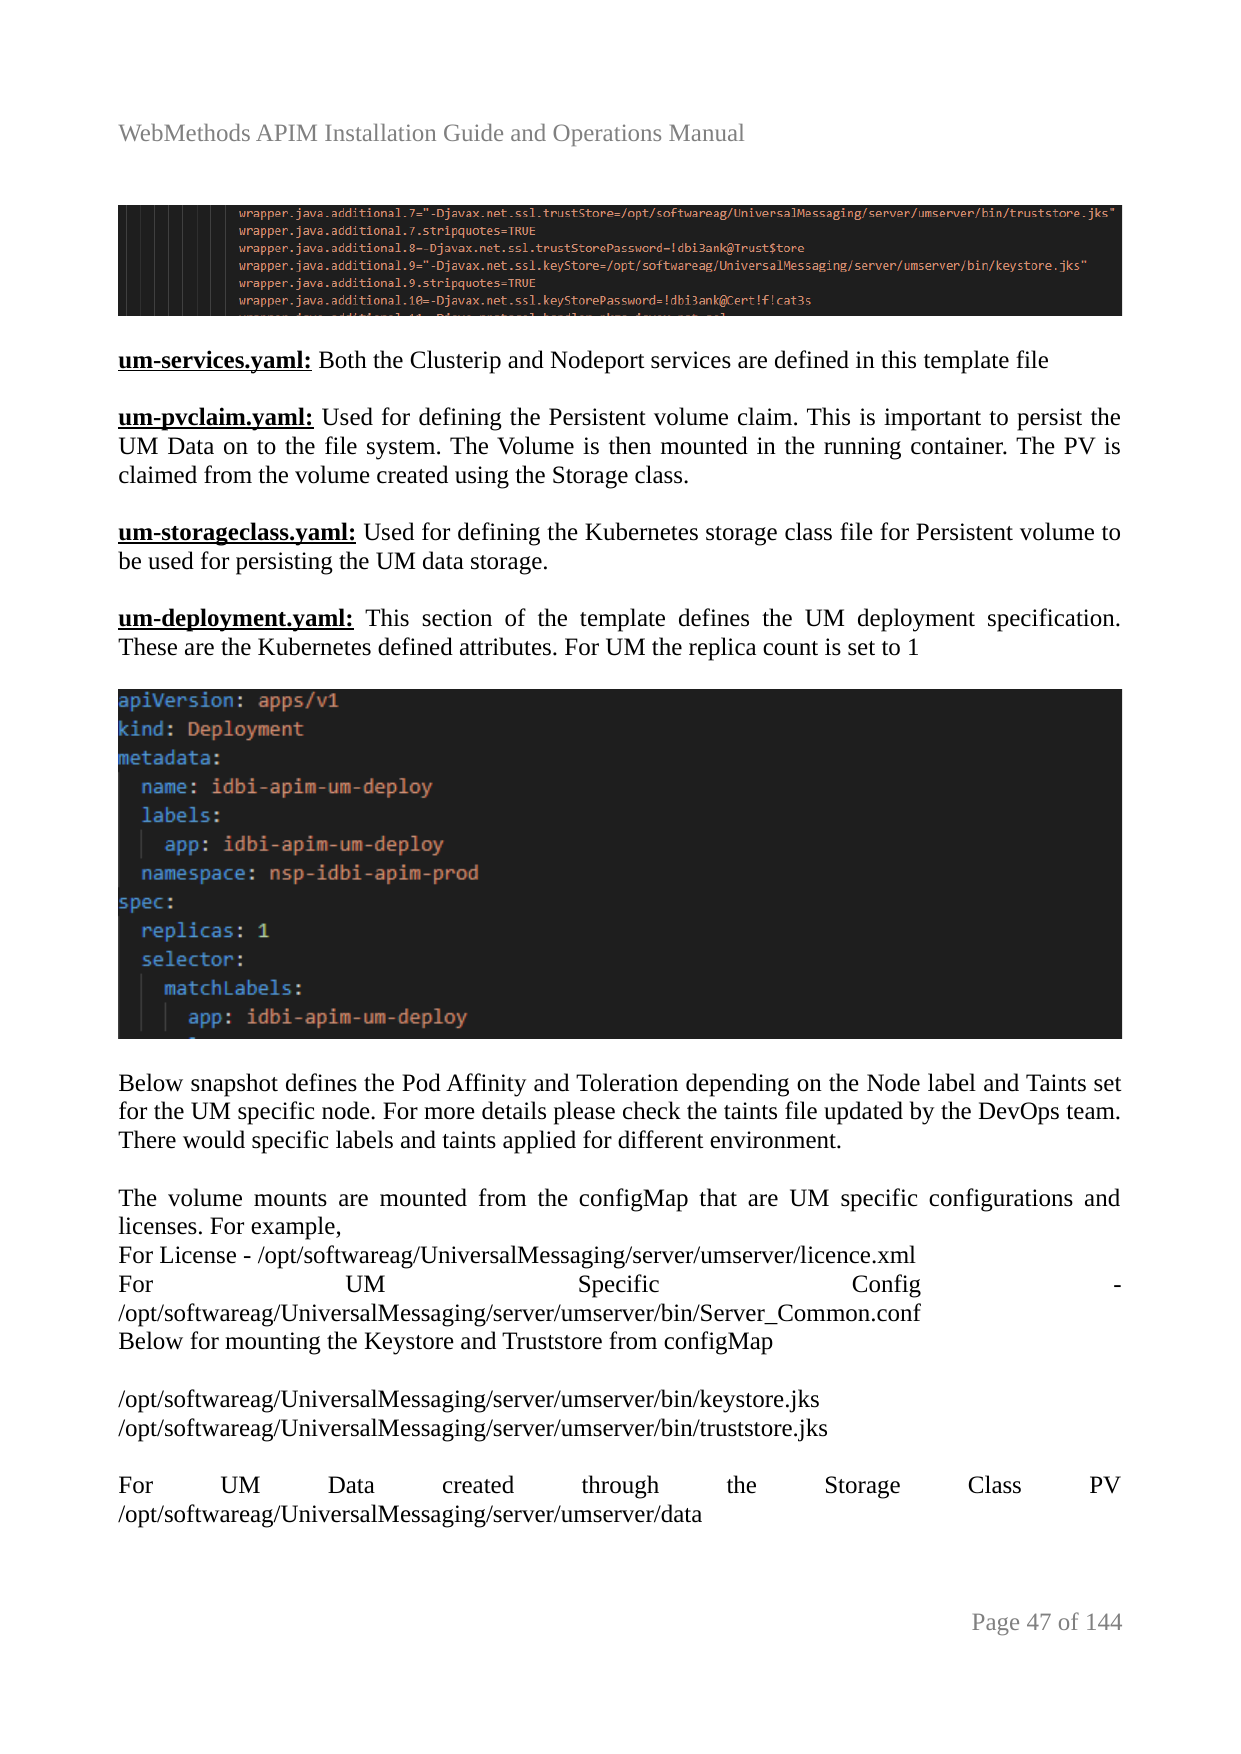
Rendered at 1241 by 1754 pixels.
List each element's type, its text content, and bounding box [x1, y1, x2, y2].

text The volume mounts are mounted from the configMap that are UM specific configurations and licenses. For example, [118, 1183, 1122, 1240]
text /opt/softwareag/UniversalMessaging/server/umserver/bin/truststore.jks [118, 1413, 1122, 1441]
text Below snapshot defines the Pod Affinity and Toleration depending on the Node label and Taints set for the UM specific node. For more details please check the taints file updated by the DevOps team. There would specific labels and taints applied for different environment. [118, 1068, 1122, 1154]
text For UM Data created through the Storage Class PV /opt/softwareag/UniversalMessaging/server/umserver/data [118, 1470, 1122, 1528]
text um-services.yaml: Both the Clusterip and Nodeport services are defined in this template file [118, 345, 1122, 373]
text Below for mounting the Keystore and Truststore from configMap [118, 1326, 1122, 1355]
text /opt/softwareag/UniversalMessaging/server/umserver/bin/keystore.jks [118, 1384, 1122, 1413]
text For License - /opt/softwareag/UniversalMessaging/server/umserver/licence.xml [118, 1240, 1122, 1269]
text um-storageclass.yaml: Used for defining the Kubernetes storage class file for Persistent volume to be used for persisting the UM data storage. [118, 517, 1122, 575]
text For UM Specific Config - /opt/softwareag/UniversalMessaging/server/umserver/bin/Server_Common.conf [118, 1269, 1122, 1326]
picture [118, 689, 1123, 1039]
text um-deployment.yaml: This section of the template defines the UM deployment specification. These are the Kubernetes defined attributes. For UM the replica count is set to 1 [118, 603, 1122, 661]
text um-pvclaim.yaml: Used for defining the Persistent volume claim. This is important to persist the UM Data on to the file system. The Volume is then mounted in the running container. The PV is claimed from the volume created using the Storage class. [118, 402, 1122, 488]
picture [118, 205, 1123, 316]
